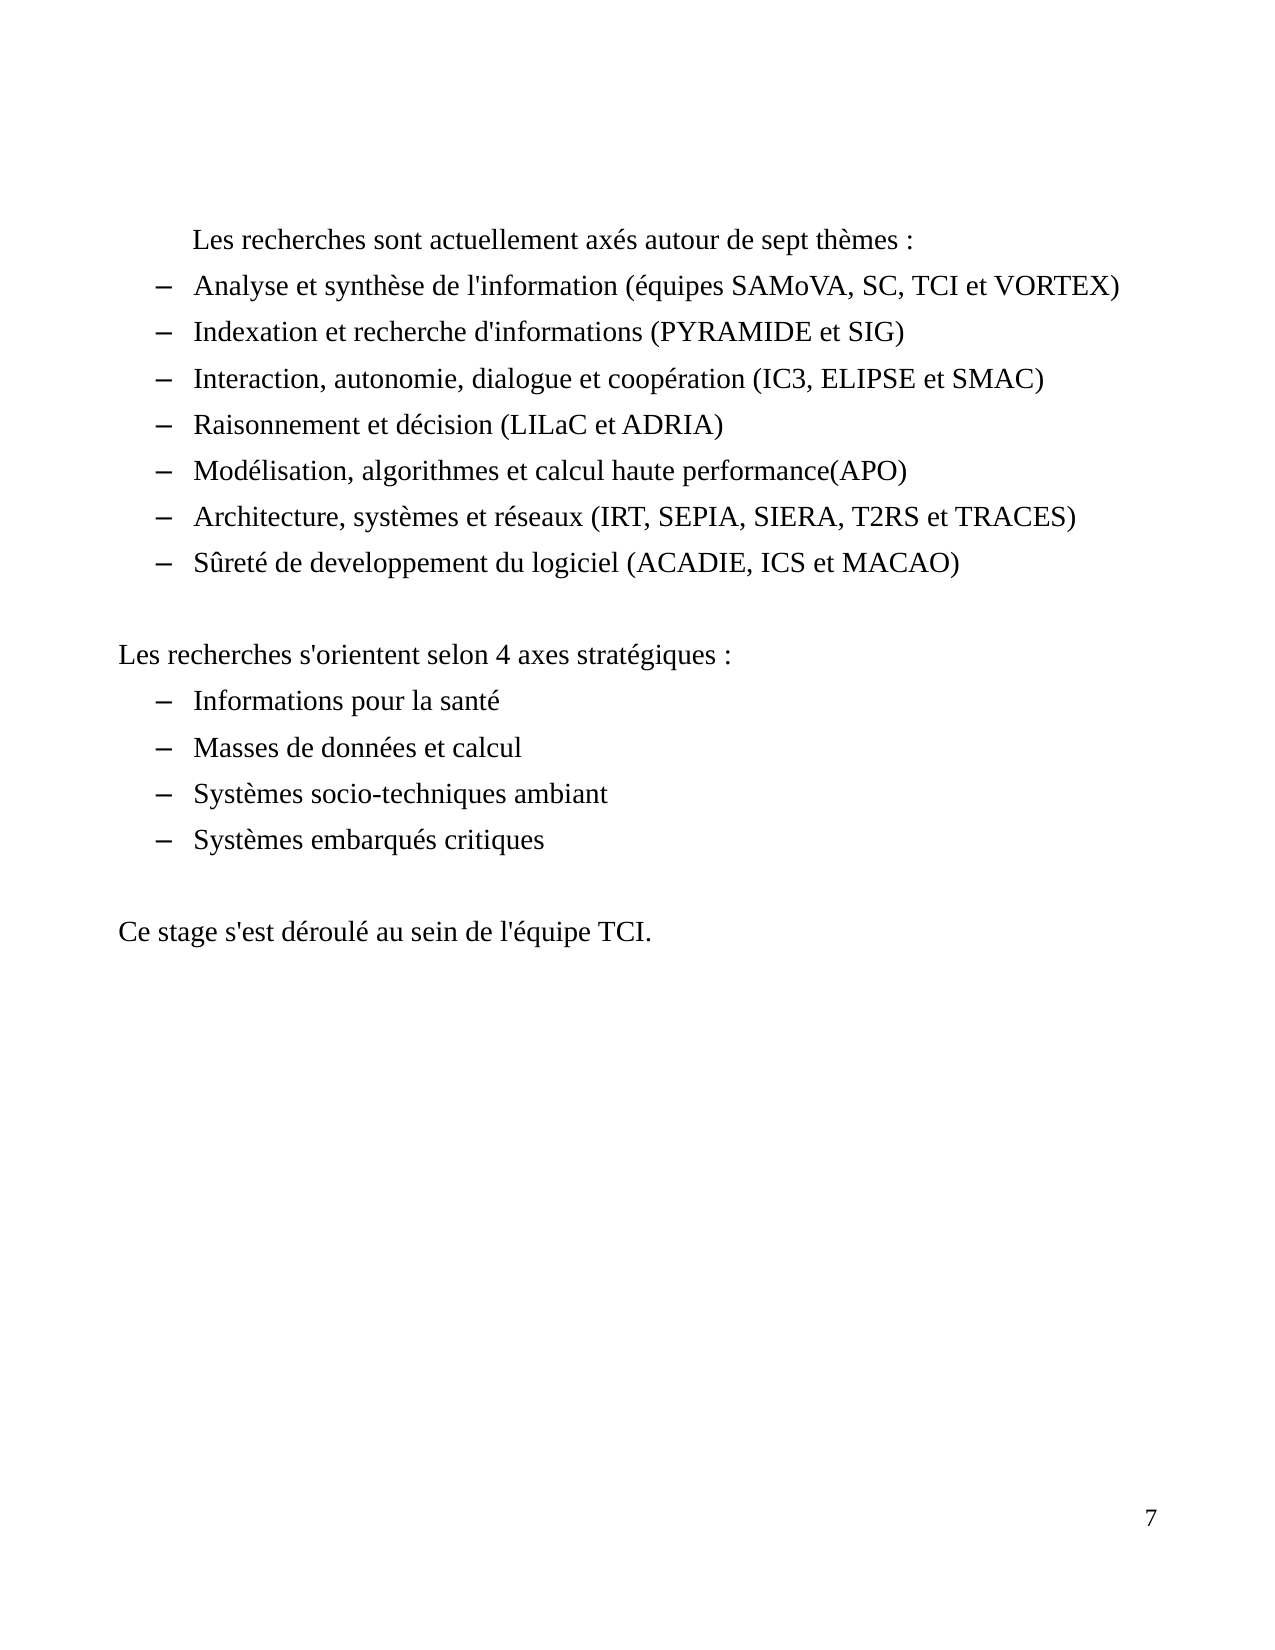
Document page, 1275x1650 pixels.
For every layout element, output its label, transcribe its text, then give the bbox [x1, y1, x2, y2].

list Analyse et synthèse de l'information (équipes SAMoVA, SC, TCI et VORTEX) [156, 268, 1157, 302]
list Systèmes embarqués critiques [156, 822, 1157, 856]
list Raisonnement et décision (LILaC et ADRIA) [156, 407, 1157, 441]
list Sûreté de developpement du logiciel (ACADIE, ICS et MACAO) [156, 545, 1157, 579]
text Ce stage s'est déroulé au sein de l'équipe TCI. [118, 914, 1157, 948]
list Masses de données et calcul [156, 730, 1157, 763]
list Modélisation, algorithmes et calcul haute performance(APO) [156, 453, 1157, 487]
list Interaction, autonomie, dialogue et coopération (IC3, ELIPSE et SMAC) [156, 361, 1157, 394]
list Informations pour la santé [156, 683, 1157, 717]
list Systèmes socio-techniques ambiant [156, 776, 1157, 809]
text Les recherches s'orientent selon 4 axes stratégiques : [118, 637, 1157, 671]
list Architecture, systèmes et réseaux (IRT, SEPIA, SIERA, T2RS et TRACES) [156, 499, 1157, 533]
list Indexation et recherche d'informations (PYRAMIDE et SIG) [156, 314, 1157, 348]
text Les recherches sont actuellement axés autour de sept thèmes : [118, 222, 1157, 256]
